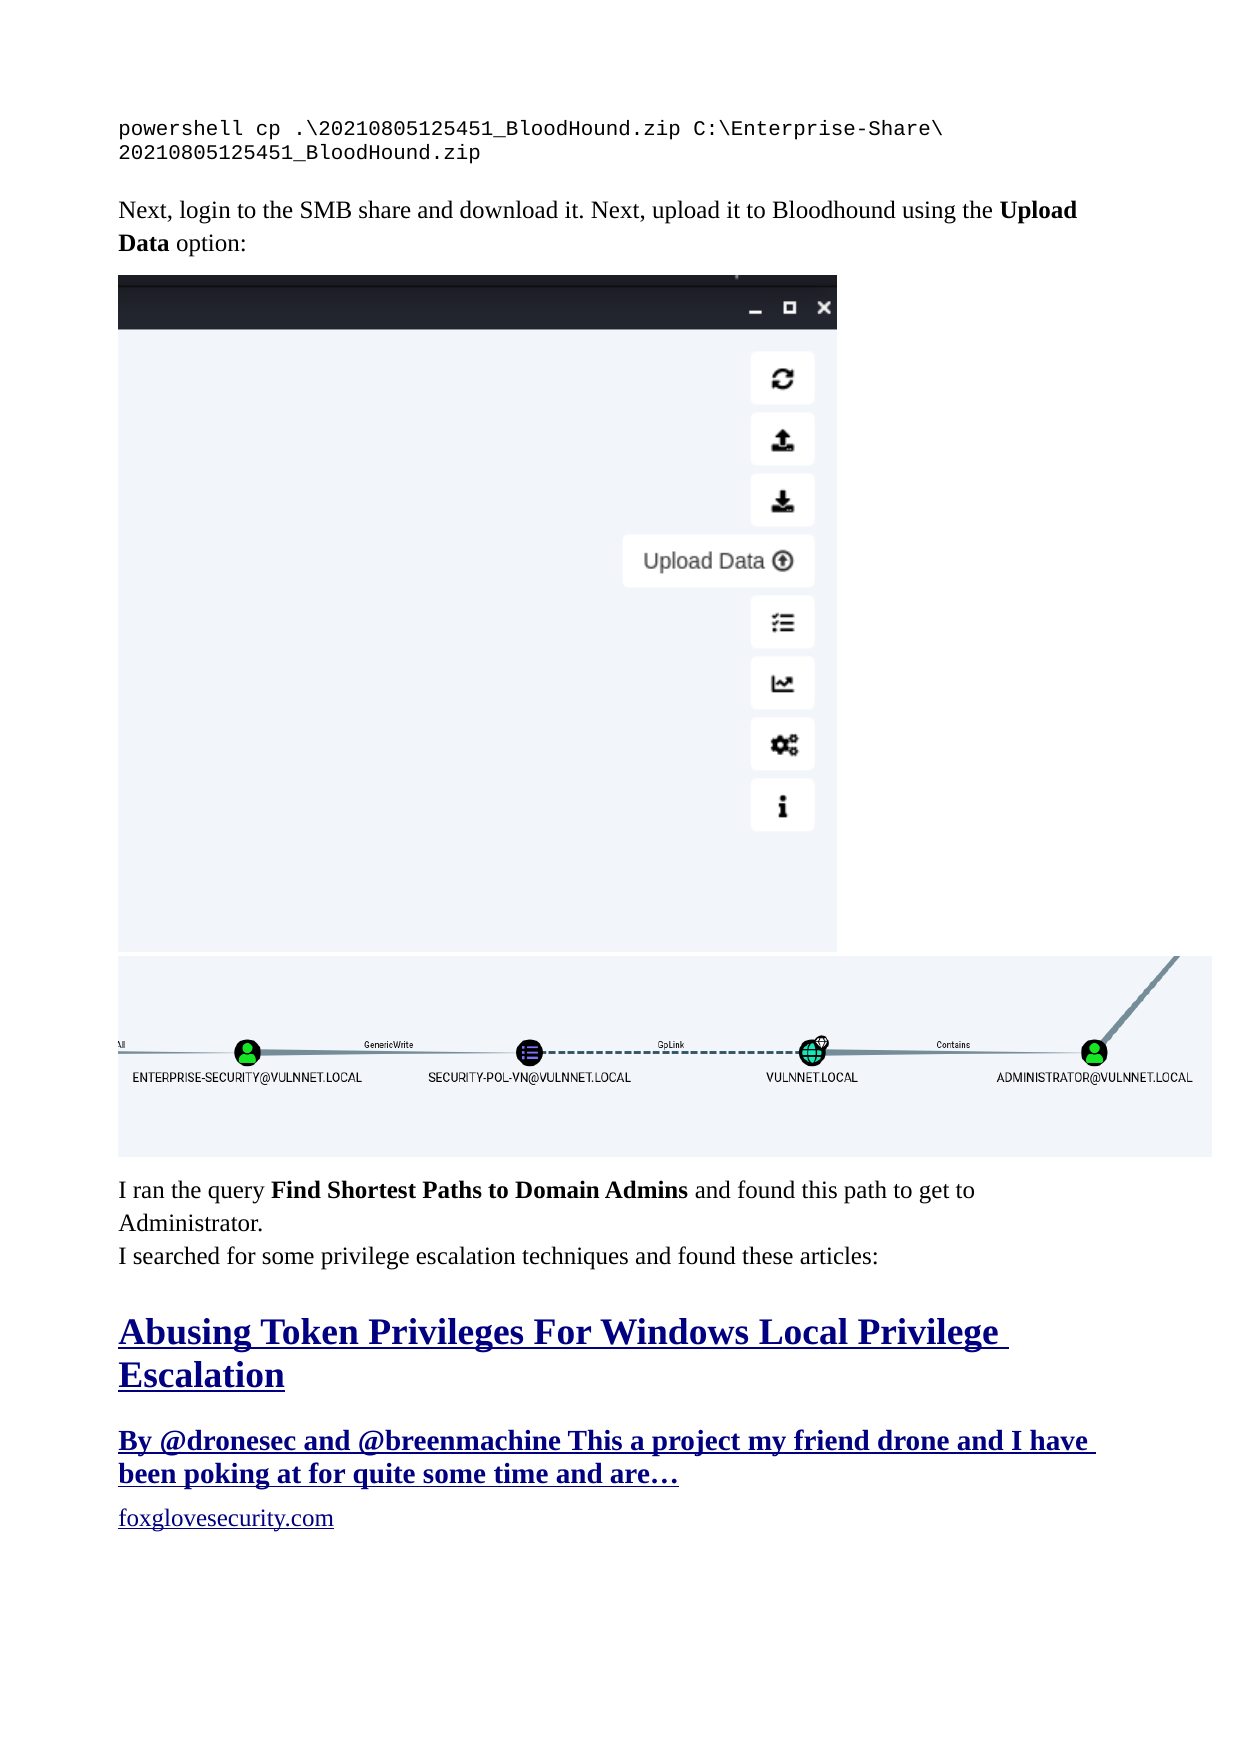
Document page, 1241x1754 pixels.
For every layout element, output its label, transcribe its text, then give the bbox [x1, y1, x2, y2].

picture [118, 275, 837, 952]
text powershell cp .\20210805125451_BloodHound.zip C:\Enterprise-Share\20210805125451_BloodHound.zip [118, 118, 1122, 165]
subtitle By @dronesec and @breenmachine This a project my friend drone and I have been poking at for quite some time and are… [118, 1423, 1122, 1490]
text I ran the query Find Shortest Paths to Domain Admins and found this path to get to Administrator. I searched for some privilege escalation techniques and found these articles: [118, 1175, 1122, 1270]
text foxglovesecurity.com [118, 1503, 1122, 1531]
subtitle Abusing Token Privileges For Windows Local Privilege Escalation [118, 1310, 1122, 1396]
text Next, login to the SMB share and download it. Next, upload it to Bloodhound using the Upload Data option: [118, 195, 1122, 257]
picture [118, 956, 1212, 1157]
